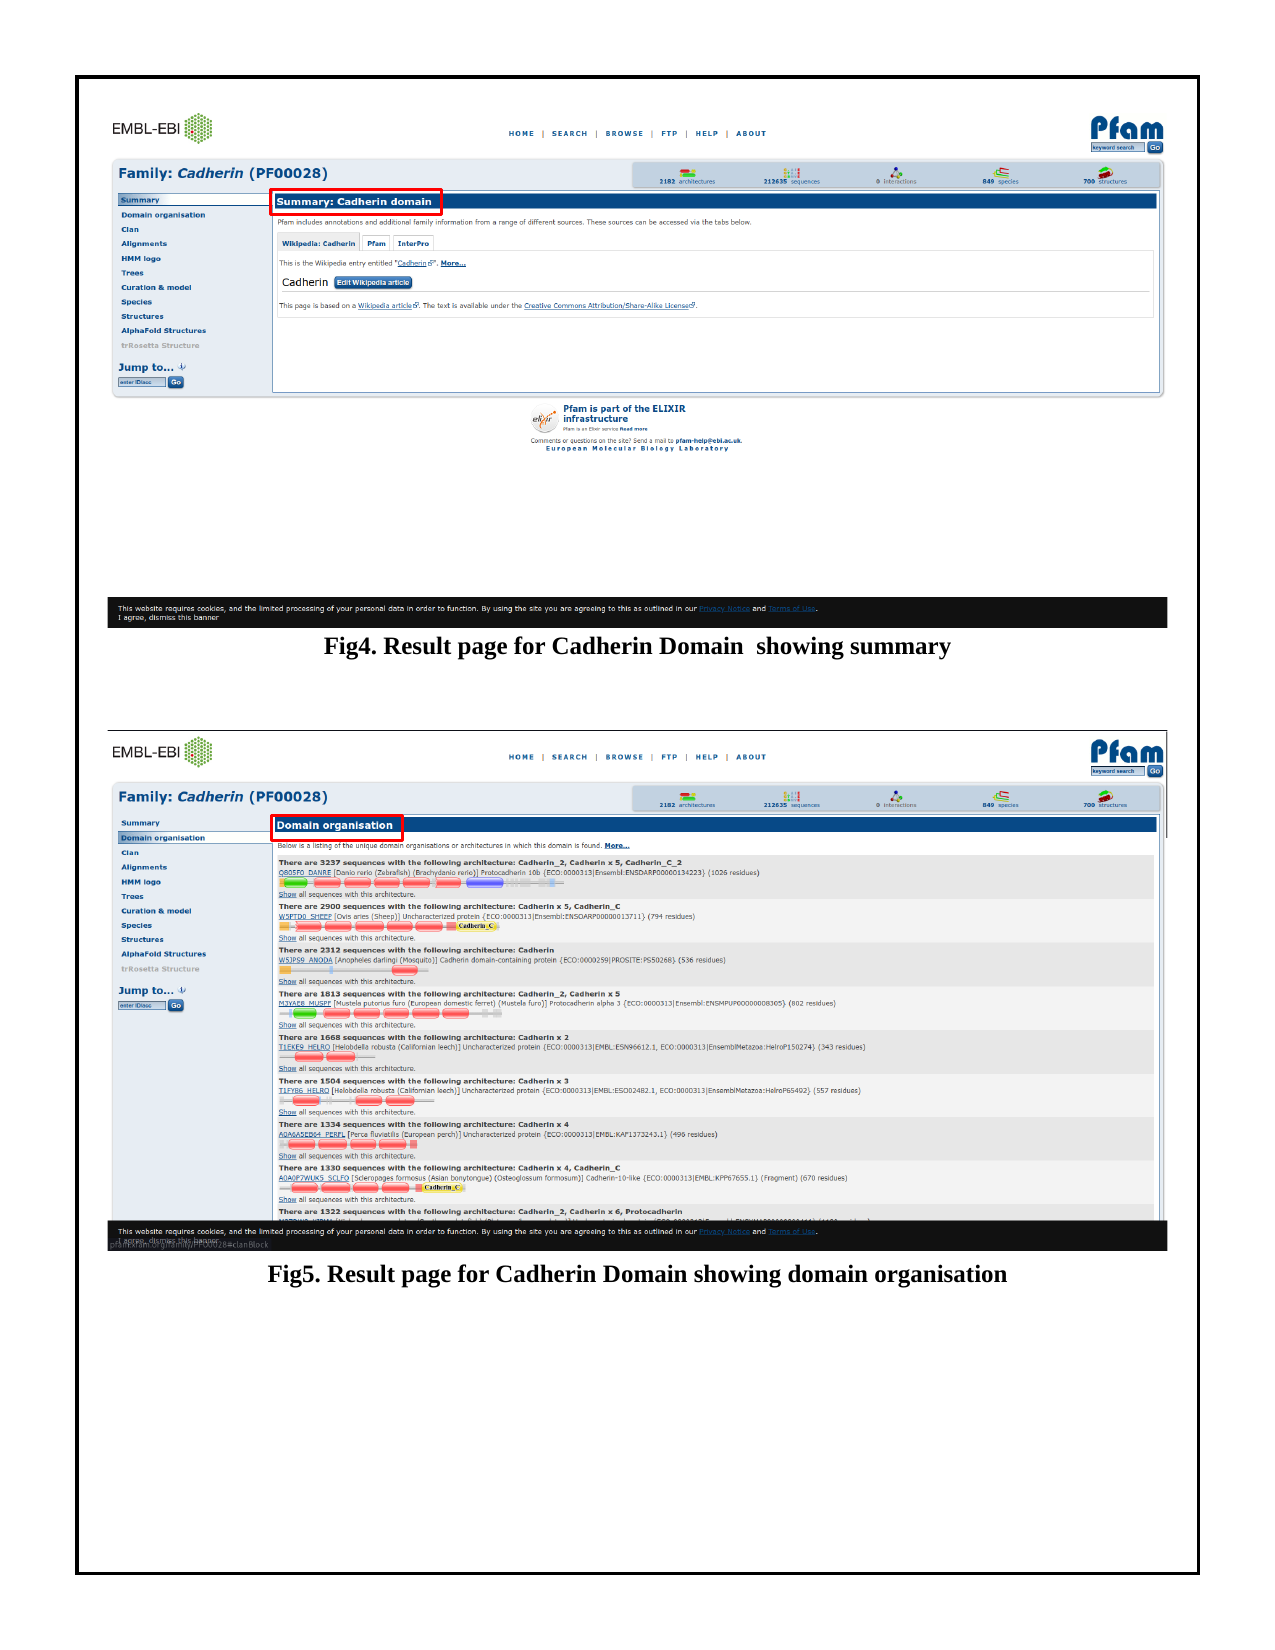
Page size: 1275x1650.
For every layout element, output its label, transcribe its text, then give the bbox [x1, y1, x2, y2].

text Fig4. Result page for Cadherin Domain showing summary [108, 628, 1167, 660]
picture [107, 730, 1168, 1251]
picture [107, 107, 1168, 628]
text Fig5. Result page for Cadherin Domain showing domain organisation [108, 1251, 1167, 1287]
